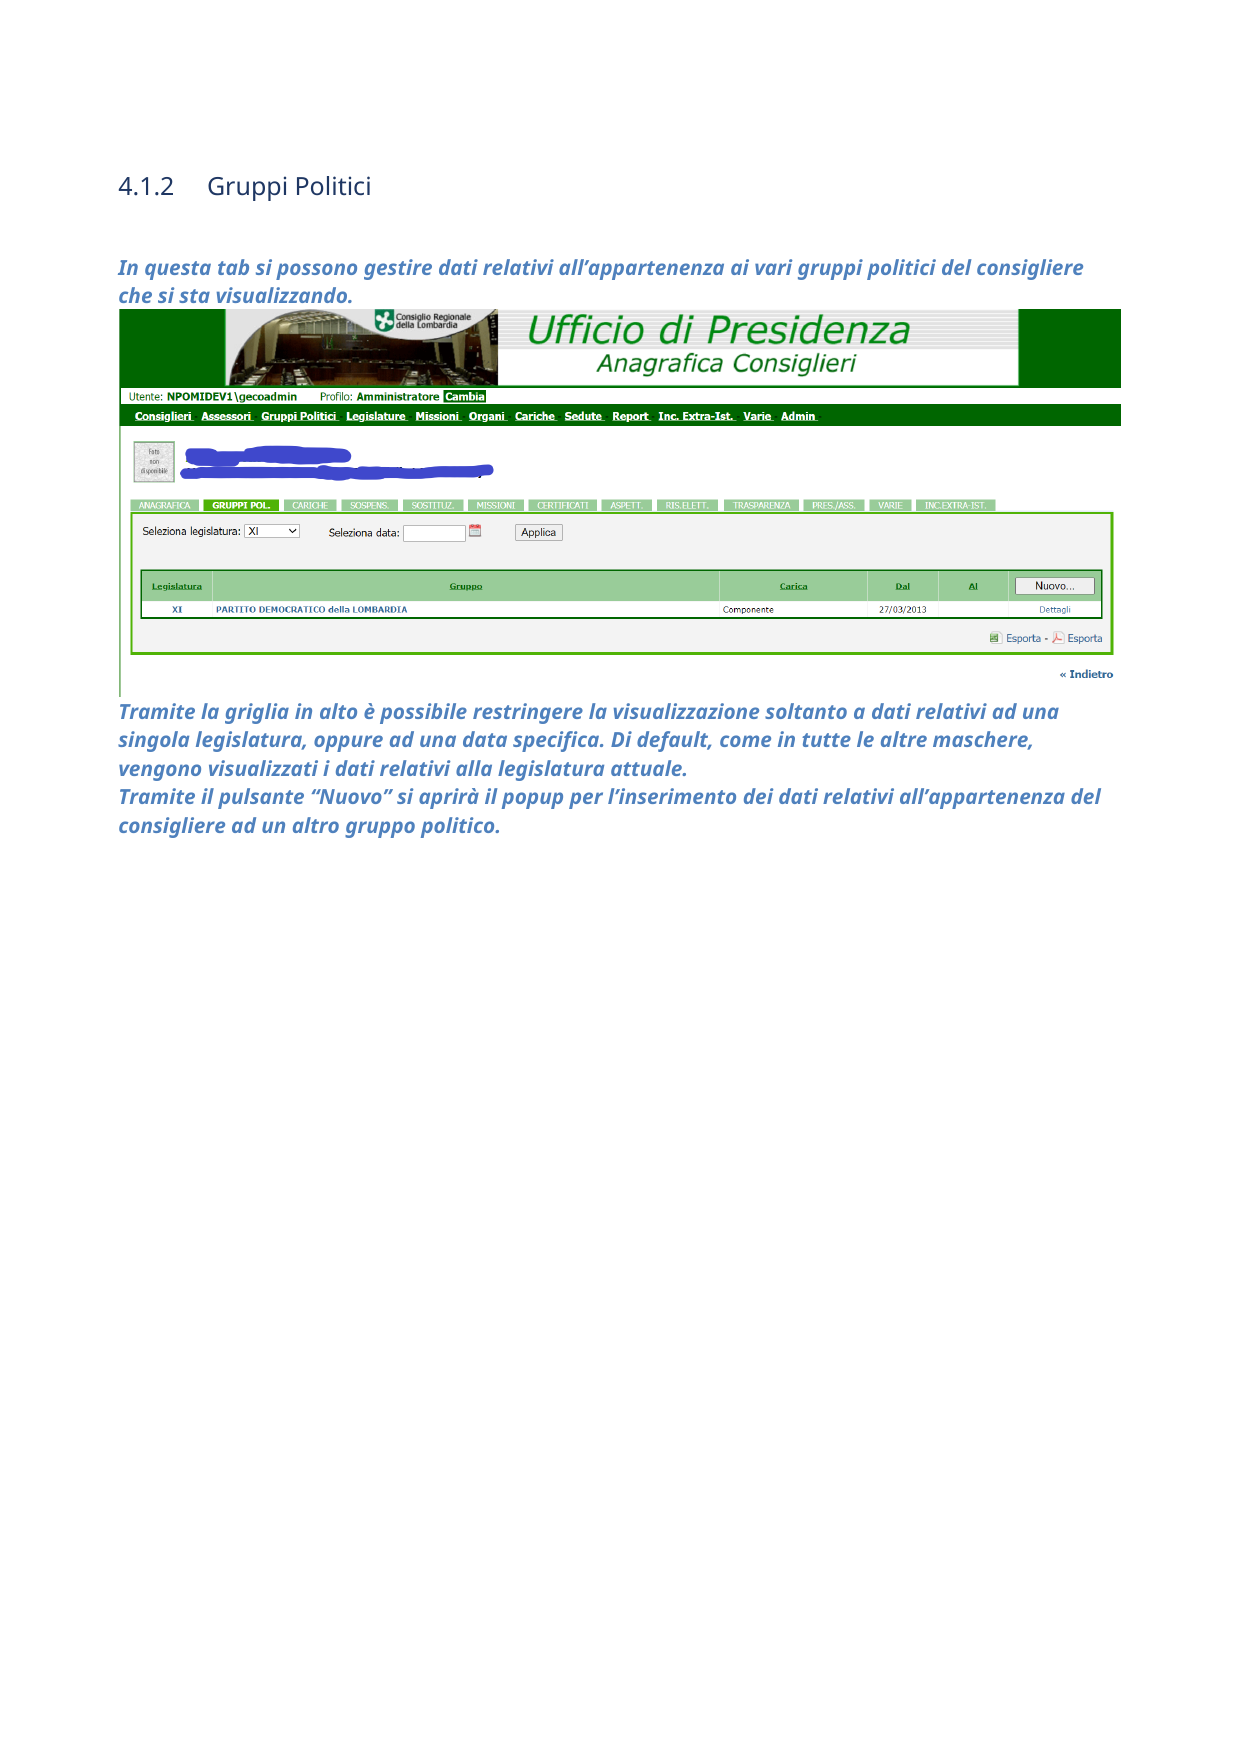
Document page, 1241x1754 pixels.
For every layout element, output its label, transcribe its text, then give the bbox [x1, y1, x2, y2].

text Tramite la griglia in alto è possibile restringere la visualizzazione soltanto a dati relativi ad una singola legislatura, oppure ad una data specifica. Di default, come in tutte le altre maschere, vengono visualizzati i dati relativi alla legislatura attuale. [118, 697, 1122, 782]
list Gruppi Politici [118, 168, 1122, 202]
text Tramite il pulsante “Nuovo” si aprirà il popup per l’inserimento dei dati relativi all’appartenenza del consigliere ad un altro gruppo politico. [118, 782, 1122, 839]
text In questa tab si possono gestire dati relativi all’appartenenza ai vari gruppi politici del consigliere che si sta visualizzando. [118, 253, 1122, 309]
